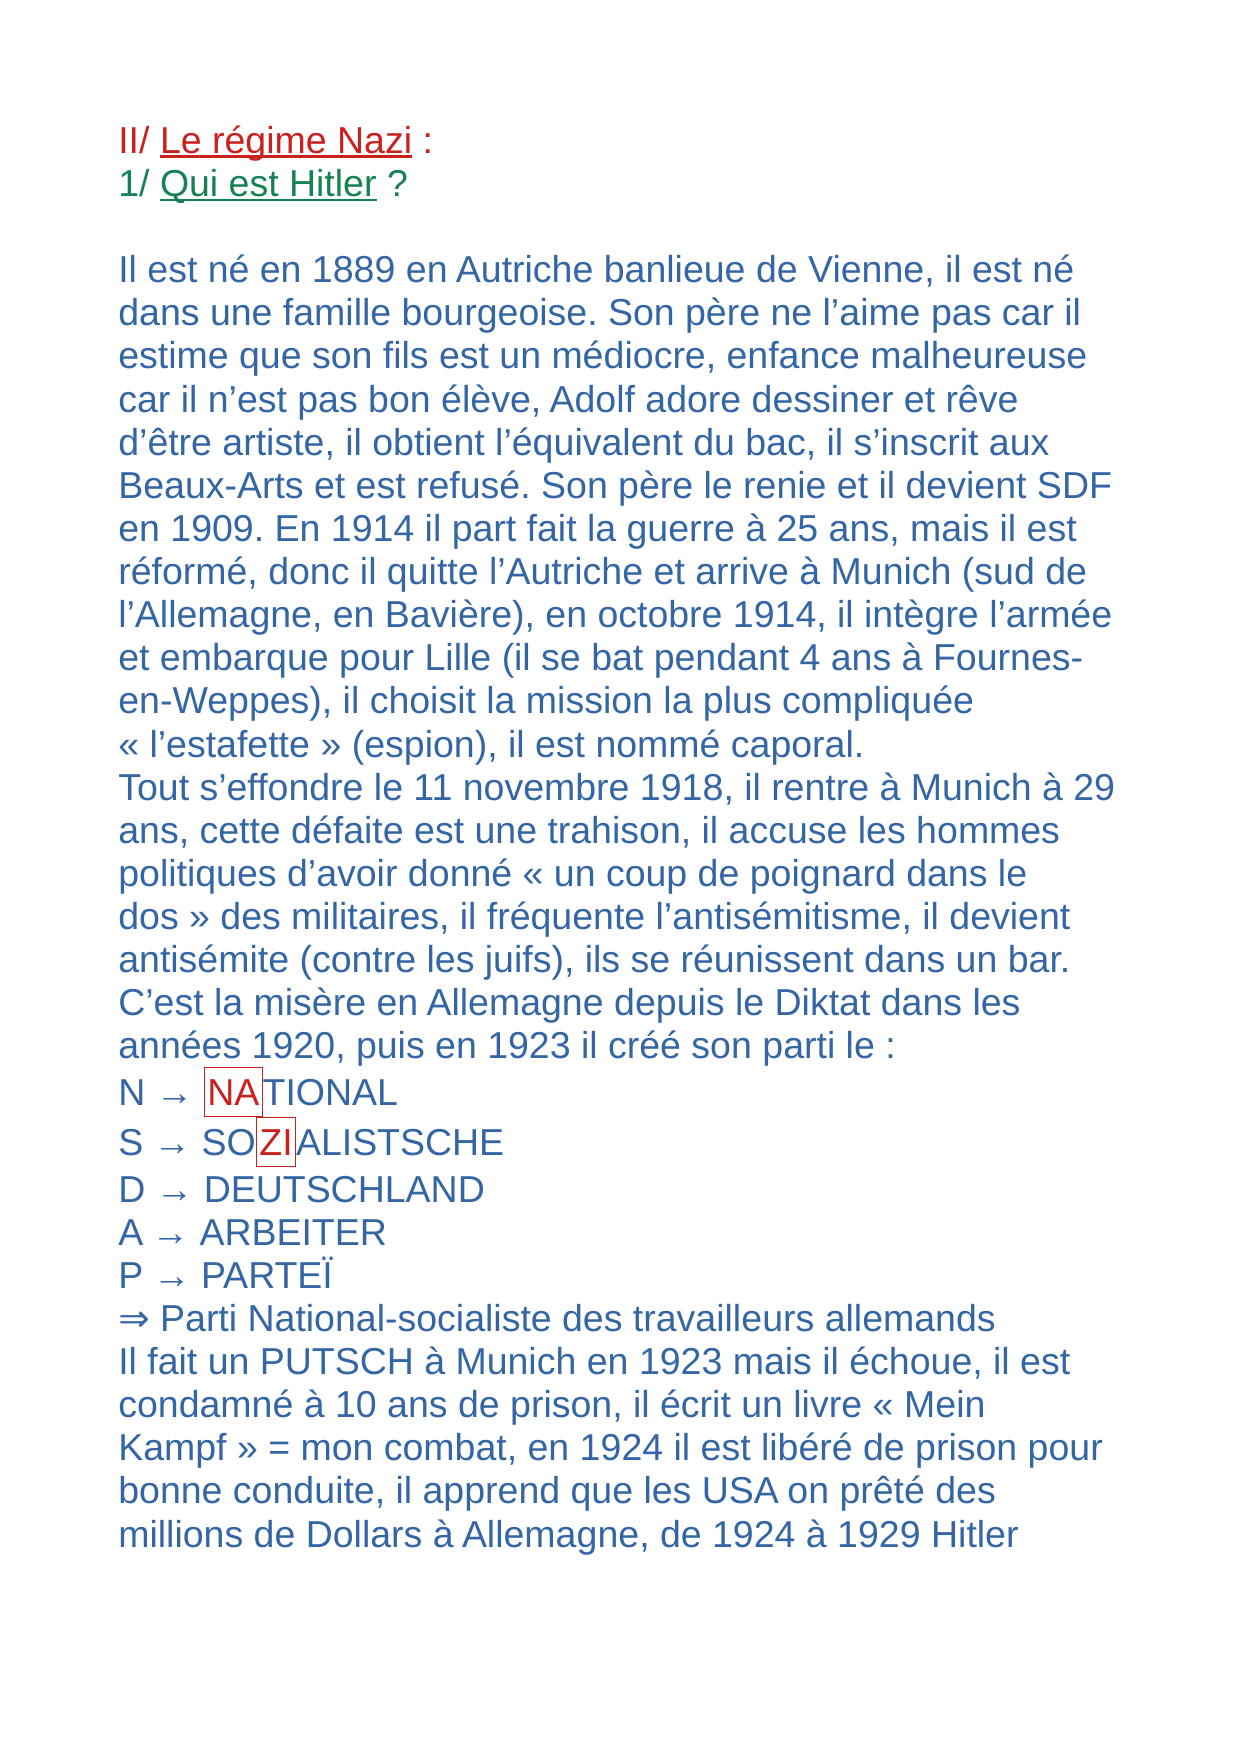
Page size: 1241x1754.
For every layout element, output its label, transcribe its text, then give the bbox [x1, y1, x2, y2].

text Il fait un PUTSCH à Munich en 1923 mais il échoue, il est condamné à 10 ans de prison, il écrit un livre « Mein Kampf » = mon combat, en 1924 il est libéré de prison pour bonne conduite, il apprend que les USA on prêté des millions de Dollars à Allemagne, de 1924 à 1929 Hitler [118, 1339, 1122, 1555]
text A → ARBEITER [118, 1210, 1122, 1253]
text S → SOZIALISTSCHE [257, 1118, 295, 1166]
text S → SOZIALISTSCHE [296, 1117, 1122, 1167]
text N → NATIONAL [263, 1067, 1122, 1117]
text S → SOZIALISTSCHE [118, 1117, 256, 1167]
text ⇒ Parti National-socialiste des travailleurs allemands [118, 1296, 1122, 1339]
text Tout s’effondre le 11 novembre 1918, il rentre à Munich à 29 ans, cette défaite est une trahison, il accuse les hommes politiques d’avoir donné « un coup de poignard dans le dos » des militaires, il fréquente l’antisémitisme, il devient antisémite (contre les juifs), ils se réunissent dans un bar. C’est la misère en Allemagne depuis le Diktat dans les années 1920, puis en 1923 il créé son parti le : [118, 765, 1122, 1067]
text Il est né en 1889 en Autriche banlieue de Vienne, il est né dans une famille bourgeoise. Son père ne l’aime pas car il estime que son fils est un médiocre, enfance malheureuse car il n’est pas bon élève, Adolf adore dessiner et rêve d’être artiste, il obtient l’équivalent du bac, il s’inscrit aux Beaux-Arts et est refusé. Son père le renie et il devient SDF en 1909. En 1914 il part fait la guerre à 25 ans, mais il est réformé, donc il quitte l’Autriche et arrive à Munich (sud de l’Allemagne, en Bavière), en octobre 1914, il intègre l’armée et embarque pour Lille (il se bat pendant 4 ans à Fournes-en-Weppes), il choisit la mission la plus compliquée « l’estafette » (espion), il est nommé caporal. [118, 247, 1122, 765]
text N → NATIONAL [205, 1068, 262, 1116]
text II/ Le régime Nazi : [118, 118, 1122, 161]
text D → DEUTSCHLAND [118, 1167, 1122, 1210]
text P → PARTEÏ [118, 1253, 1122, 1296]
text 1/ Qui est Hitler ? [118, 161, 1122, 204]
text N → NATIONAL [118, 1067, 204, 1117]
